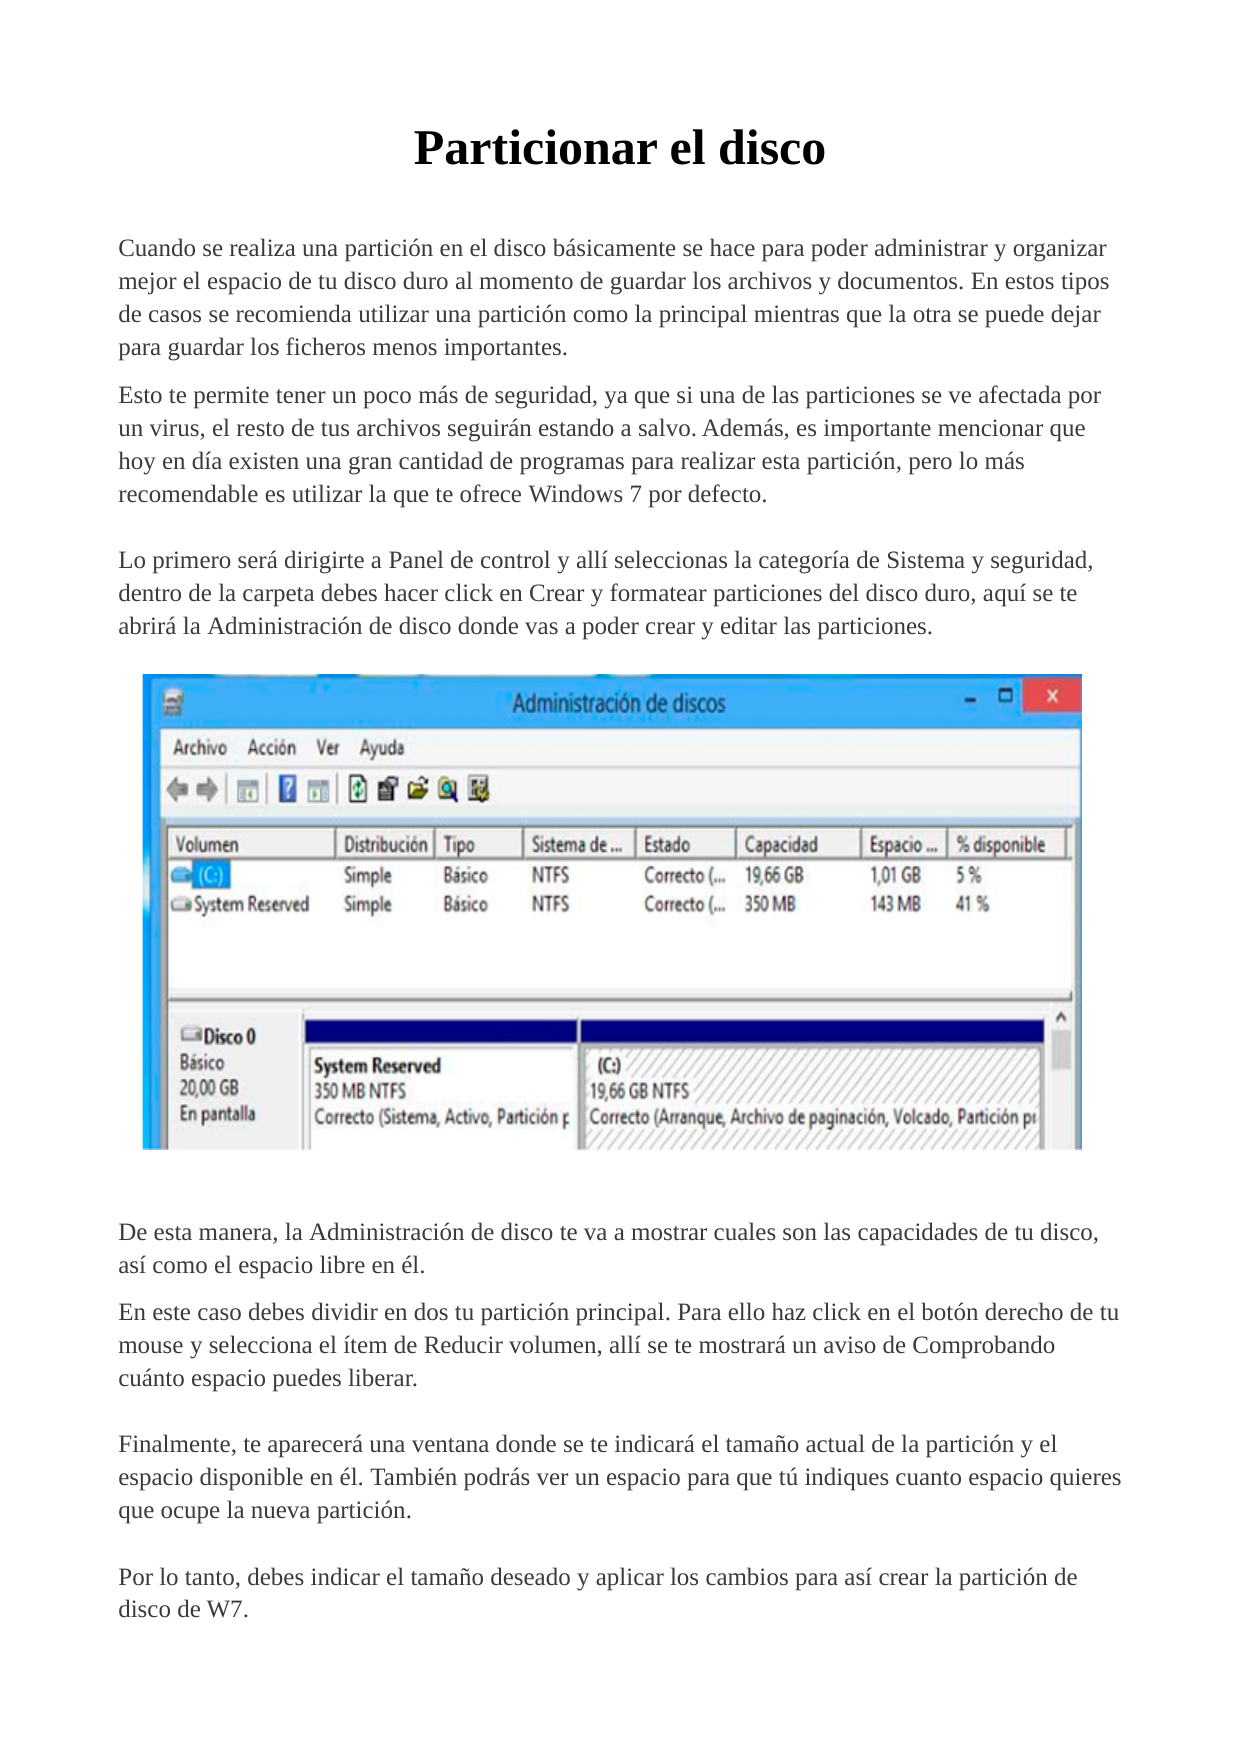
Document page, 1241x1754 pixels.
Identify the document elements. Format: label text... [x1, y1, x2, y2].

list En este caso debes dividir en dos tu partición principal. Para ello haz click en el botón derecho de tu mouse y selecciona el ítem de Reducir volumen, allí se te mostrará un aviso de Comprobando cuánto espacio puedes liberar. [118, 1297, 1122, 1392]
text Lo primero será dirigirte a Panel de control y allí seleccionas la categoría de Sistema y seguridad, dentro de la carpeta debes hacer click en Crear y formatear particiones del disco duro, aquí se te abrirá la Administración de disco donde vas a poder crear y editar las particiones. [118, 545, 1122, 640]
text Esto te permite tener un poco más de seguridad, ya que si una de las particiones se ve afectada por un virus, el resto de tus archivos seguirán estando a salvo. Además, es importante mencionar que hoy en día existen una gran cantidad de programas para realizar esta partición, pero lo más recomendable es utilizar la que te ofrece Windows 7 por defecto. [118, 380, 1122, 508]
picture [142, 674, 1082, 1150]
text Particionar el disco [118, 118, 1122, 176]
text De esta manera, la Administración de disco te va a mostrar cuales son las capacidades de tu disco, así como el espacio libre en él. [118, 1217, 1122, 1278]
text Cuando se realiza una partición en el disco básicamente se hace para poder administrar y organizar mejor el espacio de tu disco duro al momento de guardar los archivos y documentos. En estos tipos de casos se recomienda utilizar una partición como la principal mientras que la otra se puede dejar para guardar los ficheros menos importantes. [118, 233, 1122, 361]
list Finalmente, te aparecerá una ventana donde se te indicará el tamaño actual de la partición y el espacio disponible en él. También podrás ver un espacio para que tú indiques cuanto espacio quieres que ocupe la nueva partición. [118, 1429, 1122, 1524]
list Por lo tanto, debes indicar el tamaño deseado y aplicar los cambios para así crear la partición de disco de W7. [118, 1562, 1122, 1623]
